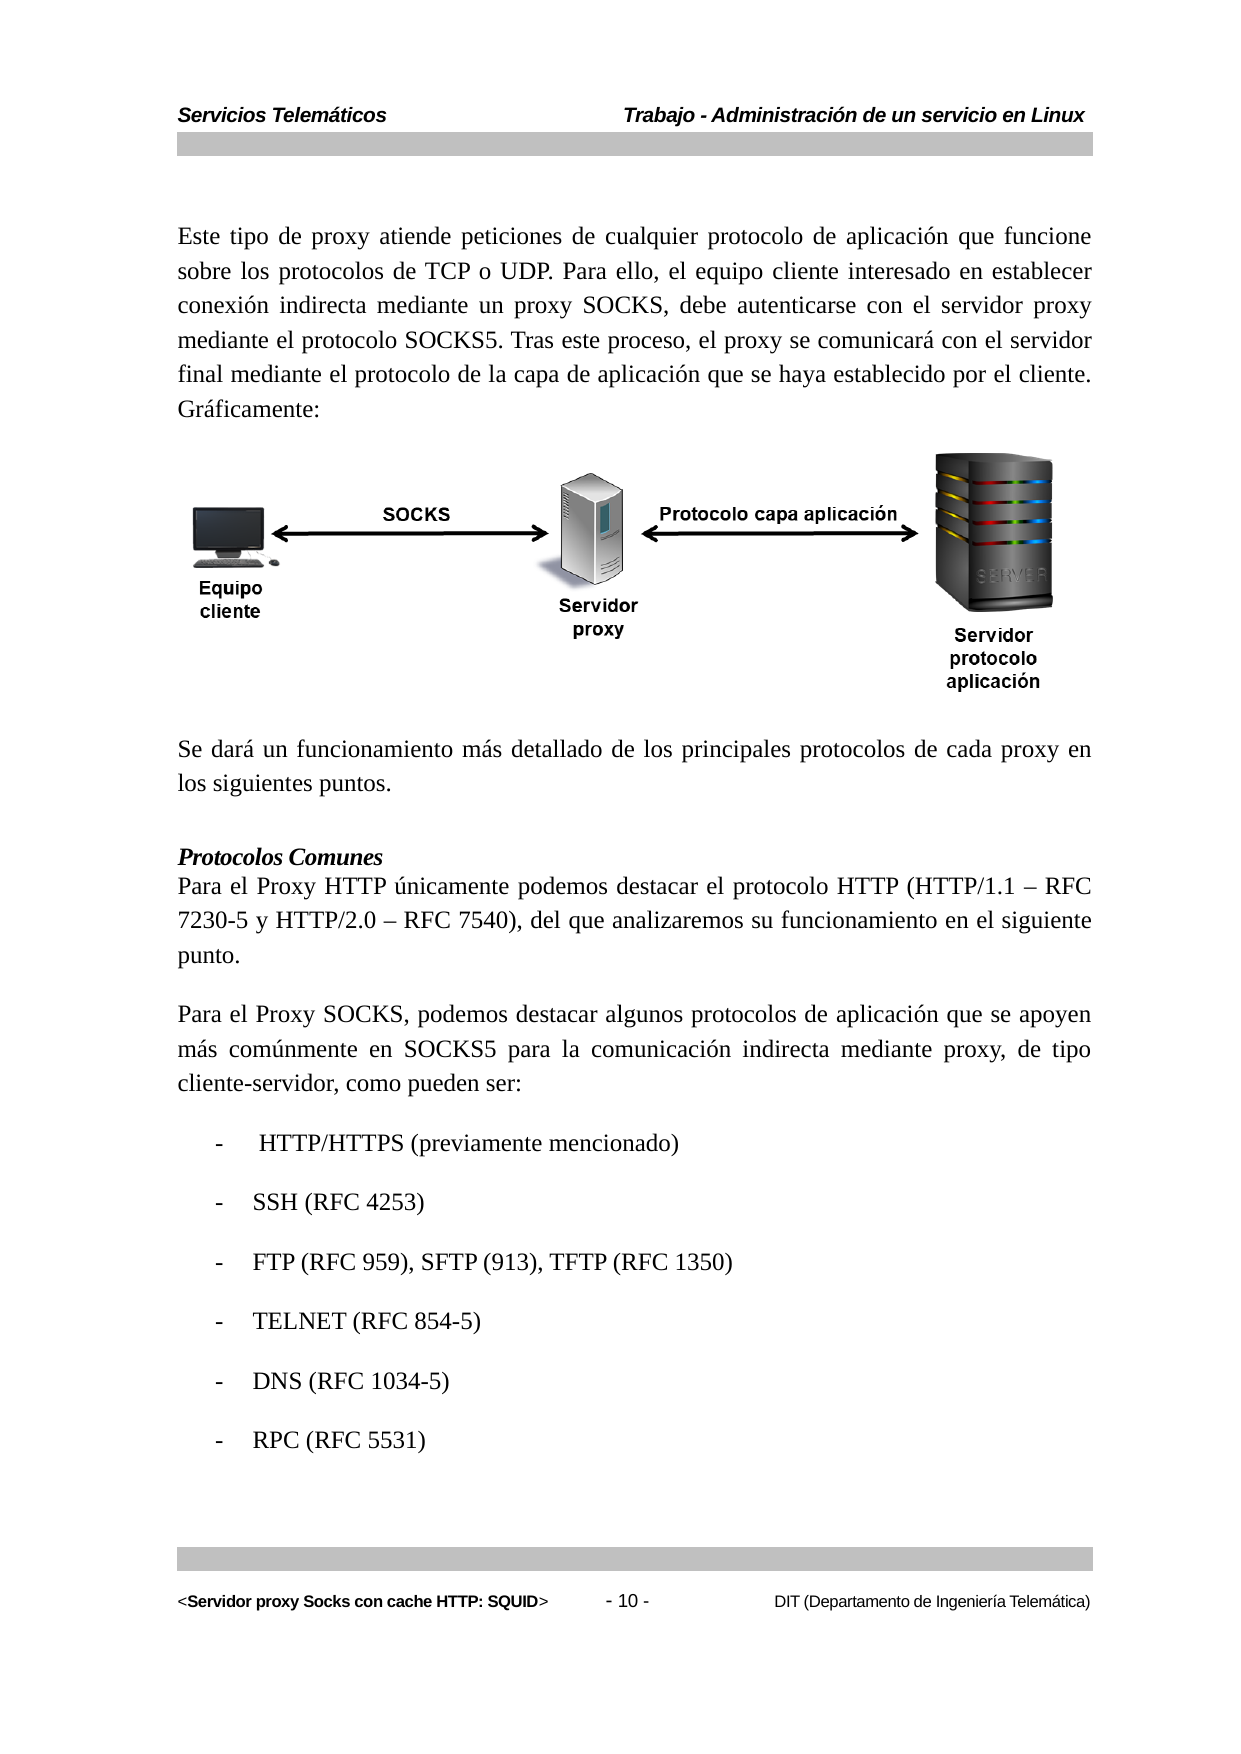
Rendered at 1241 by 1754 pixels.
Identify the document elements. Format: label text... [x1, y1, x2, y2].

list DNS (RFC 1034-5) [215, 1366, 1093, 1394]
text Este tipo de proxy atiende peticiones de cualquier protocolo de aplicación que funcione sobre los protocolos de TCP o UDP. Para ello, el equipo cliente interesado en establecer conexión indirecta mediante un proxy SOCKS, debe autenticarse con el servidor proxy mediante el protocolo SOCKS5. Tras este proceso, el proxy se comunicará con el servidor final mediante el protocolo de la capa de aplicación que se haya establecido por el cliente. Gráficamente: [177, 221, 1093, 423]
text Se dará un funcionamiento más detallado de los principales protocolos de cada proxy en los siguientes puntos. [177, 734, 1093, 797]
list RPC (RFC 5531) [215, 1425, 1093, 1454]
list FTP (RFC 959), SFTP (913), TFTP (RFC 1350) [215, 1247, 1093, 1276]
text Para el Proxy HTTP únicamente podemos destacar el protocolo HTTP (HTTP/1.1 – RFC 7230-5 y HTTP/2.0 – RFC 7540), del que analizaremos su funcionamiento en el siguiente punto. [177, 871, 1093, 969]
list HTTP/HTTPS (previamente mencionado) [215, 1128, 1093, 1157]
list TELNET (RFC 854-5) [215, 1306, 1093, 1335]
text Para el Proxy SOCKS, podemos destacar algunos protocolos de aplicación que se apoyen más comúnmente en SOCKS5 para la comunicación indirecta mediante proxy, de tipo cliente-servidor, como pueden ser: [177, 999, 1093, 1097]
list SSH (RFC 4253) [215, 1187, 1093, 1216]
list Protocolos Comunes [177, 842, 1093, 871]
